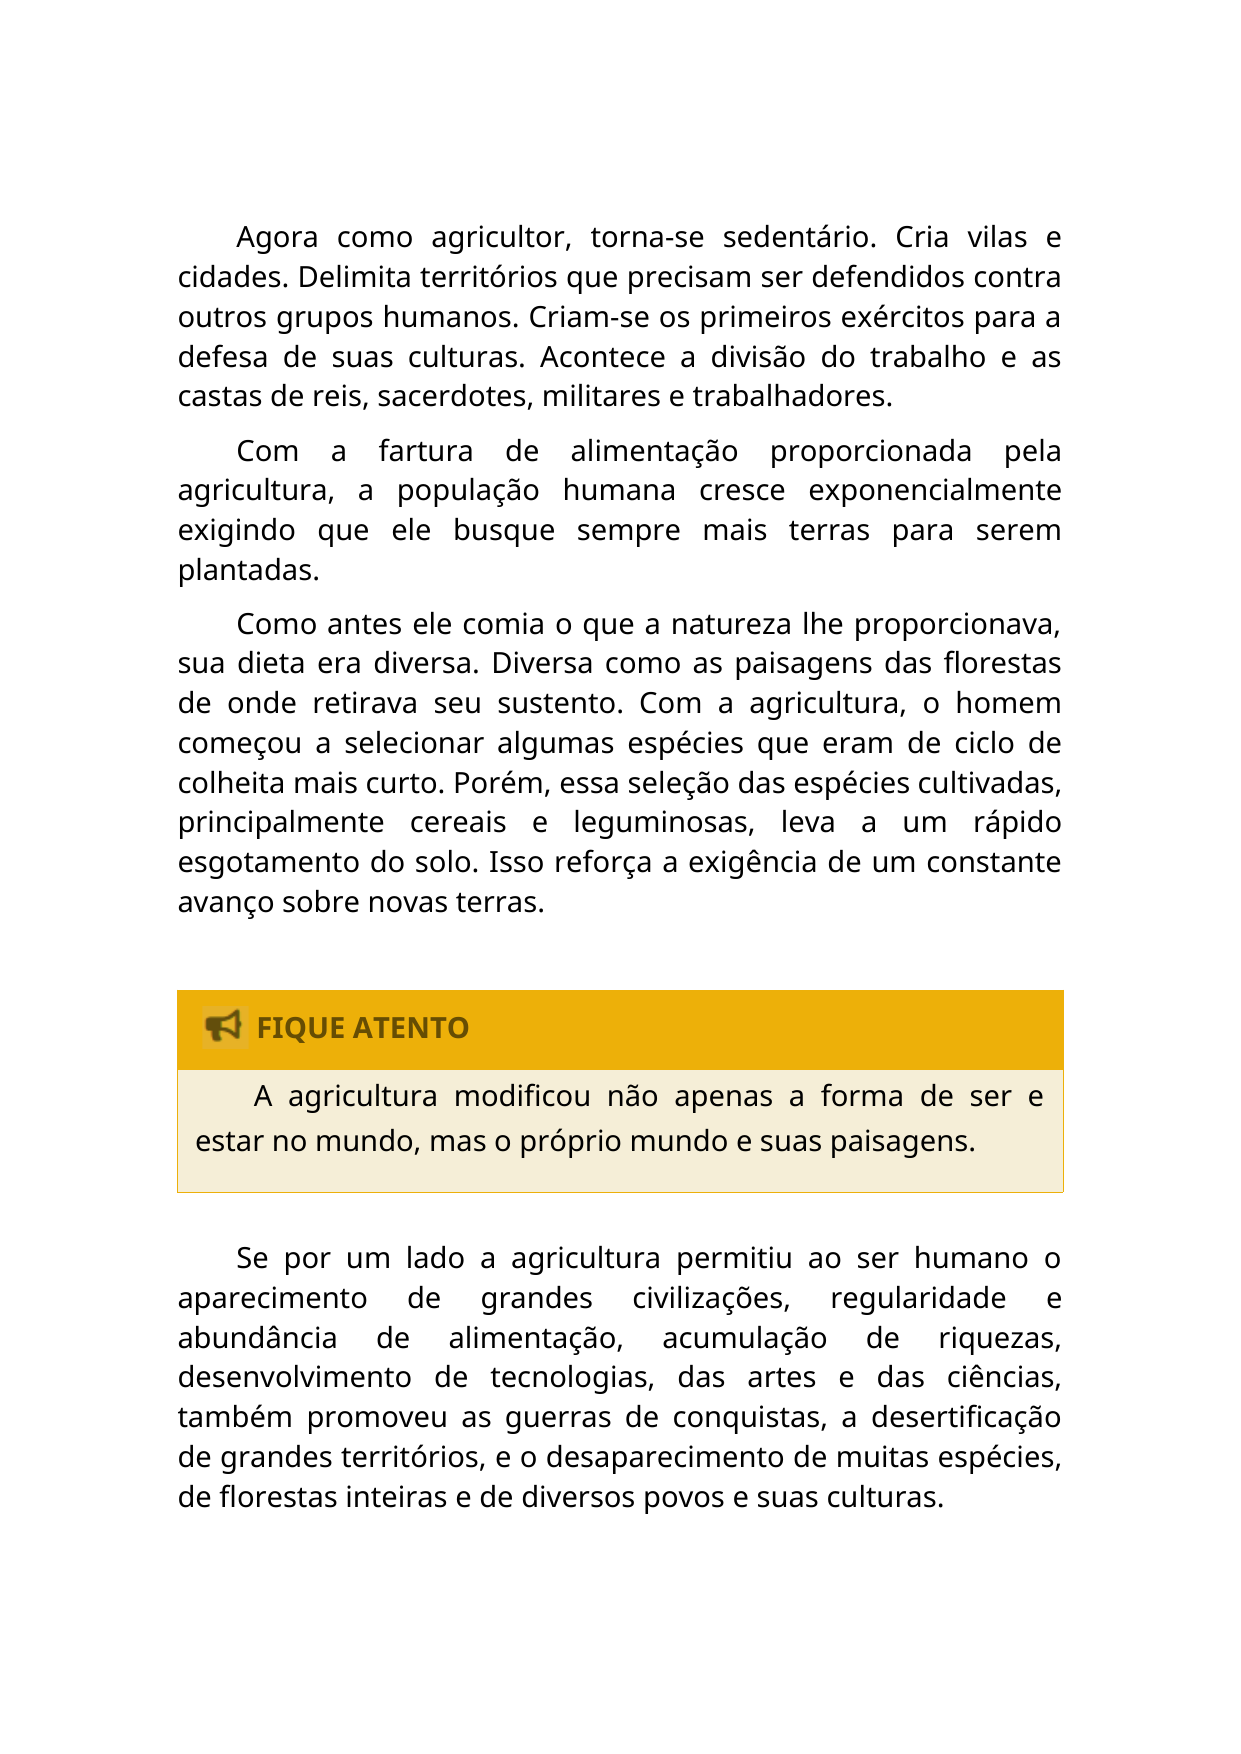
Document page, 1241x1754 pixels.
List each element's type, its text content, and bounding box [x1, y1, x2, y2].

text Se por um lado a agricultura permitiu ao ser humano o aparecimento de grandes civilizações, regularidade e abundância de alimentação, acumulação de riquezas, desenvolvimento de tecnologias, das artes e das ciências, também promoveu as guerras de conquistas, a desertificação de grandes territórios, e o desaparecimento de muitas espécies, de florestas inteiras e de diversos povos e suas culturas. [177, 1238, 1063, 1516]
table_cell A agricultura modificou não apenas a forma de ser e estar no mundo, mas o próprio mundo e suas paisagens. [178, 1070, 1063, 1192]
table_header FIQUE ATENTO [178, 991, 1063, 1069]
text Agora como agricultor, torna-se sedentário. Cria vilas e cidades. Delimita territórios que precisam ser defendidos contra outros grupos humanos. Criam-se os primeiros exércitos para a defesa de suas culturas. Acontece a divisão do trabalho e as castas de reis, sacerdotes, militares e trabalhadores. [177, 217, 1063, 415]
picture [202, 1006, 249, 1049]
text Com a fartura de alimentação proporcionada pela agricultura, a população humana cresce exponencialmente exigindo que ele busque sempre mais terras para serem plantadas. [177, 430, 1063, 588]
text Como antes ele comia o que a natureza lhe proporcionava, sua dieta era diversa. Diversa como as paisagens das florestas de onde retirava seu sustento. Com a agricultura, o homem começou a selecionar algumas espécies que eram de ciclo de colheita mais curto. Porém, essa seleção das espécies cultivadas, principalmente cereais e leguminosas, leva a um rápido esgotamento do solo. Isso reforça a exigência de um constante avanço sobre novas terras. [177, 603, 1063, 921]
